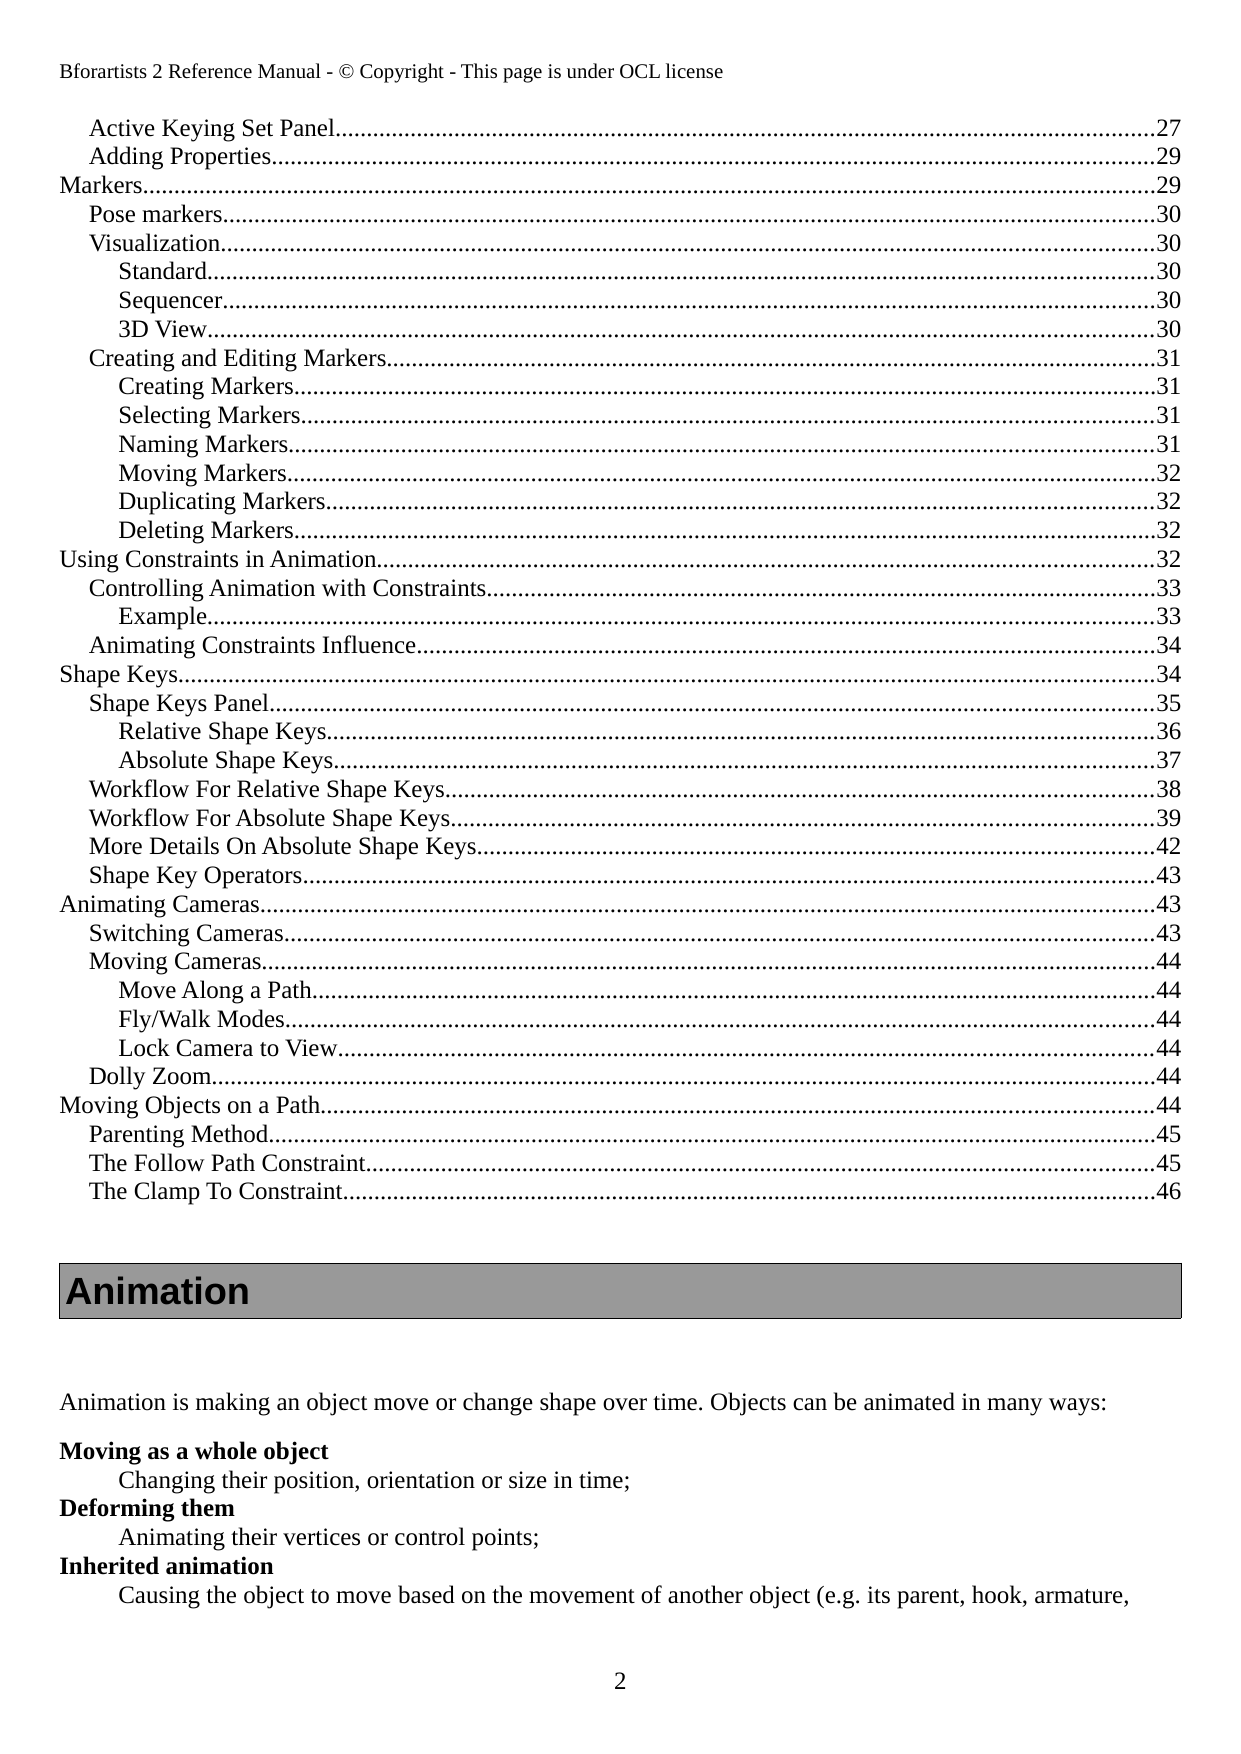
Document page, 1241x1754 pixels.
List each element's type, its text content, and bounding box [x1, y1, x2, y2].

table_header Animation [60, 1264, 1181, 1318]
list Causing the object to move based on the movement of another object (e.g. its parent, hook, armature, [118, 1580, 1181, 1608]
text Selecting Markers 31 [118, 400, 1181, 429]
text Pose markers 30 [88, 199, 1181, 228]
text Parenting Method 45 [88, 1119, 1181, 1148]
text Active Keying Set Panel 27 [88, 113, 1181, 141]
text Relative Shape Keys 36 [118, 716, 1181, 745]
text Move Along a Path 44 [118, 975, 1181, 1004]
text Lock Camera to View 44 [118, 1033, 1181, 1061]
text Shape Key Operators 43 [88, 860, 1181, 889]
text Workflow For Relative Shape Keys 38 [88, 774, 1181, 803]
text Visualization 30 [88, 228, 1181, 256]
text Adding Properties 29 [88, 141, 1181, 170]
text Duplicating Markers 32 [118, 486, 1181, 515]
text Creating and Editing Markers 31 [88, 343, 1181, 371]
text Markers 29 [59, 170, 1181, 199]
text Standard 30 [118, 256, 1181, 285]
text More Details On Absolute Shape Keys 42 [88, 831, 1181, 860]
text Controlling Animation with Constraints 33 [88, 573, 1181, 601]
text The Follow Path Constraint 45 [88, 1148, 1181, 1176]
text Moving Markers 32 [118, 458, 1181, 486]
text Naming Markers 31 [118, 429, 1181, 458]
text Fly/Walk Modes 44 [118, 1004, 1181, 1033]
text Shape Keys Panel 35 [88, 688, 1181, 716]
text Example 33 [118, 601, 1181, 630]
text Sequencer 30 [118, 285, 1181, 314]
text Using Constraints in Animation 32 [59, 544, 1181, 573]
subtitle Moving as a whole object [59, 1436, 1181, 1465]
text Moving Cameras 44 [88, 946, 1181, 975]
text Shape Keys 34 [59, 659, 1181, 688]
text The Clamp To Constraint 46 [88, 1176, 1181, 1205]
list Changing their position, orientation or size in time; [118, 1465, 1181, 1493]
list Animating their vertices or control points; [118, 1522, 1181, 1551]
subtitle Inherited animation [59, 1551, 1181, 1580]
text Dolly Zoom 44 [88, 1061, 1181, 1090]
text Switching Cameras 43 [88, 918, 1181, 946]
text Animating Cameras 43 [59, 889, 1181, 918]
text Animating Constraints Influence 34 [88, 630, 1181, 659]
text Absolute Shape Keys 37 [118, 745, 1181, 774]
text Moving Objects on a Path 44 [59, 1090, 1181, 1119]
text Animation is making an object move or change shape over time. Objects can be animated in many ways: [59, 1387, 1181, 1416]
text Workflow For Absolute Shape Keys 39 [88, 803, 1181, 831]
text Creating Markers 31 [118, 371, 1181, 400]
subtitle Deforming them [59, 1493, 1181, 1522]
text 3D View 30 [118, 314, 1181, 343]
text Deleting Markers 32 [118, 515, 1181, 544]
